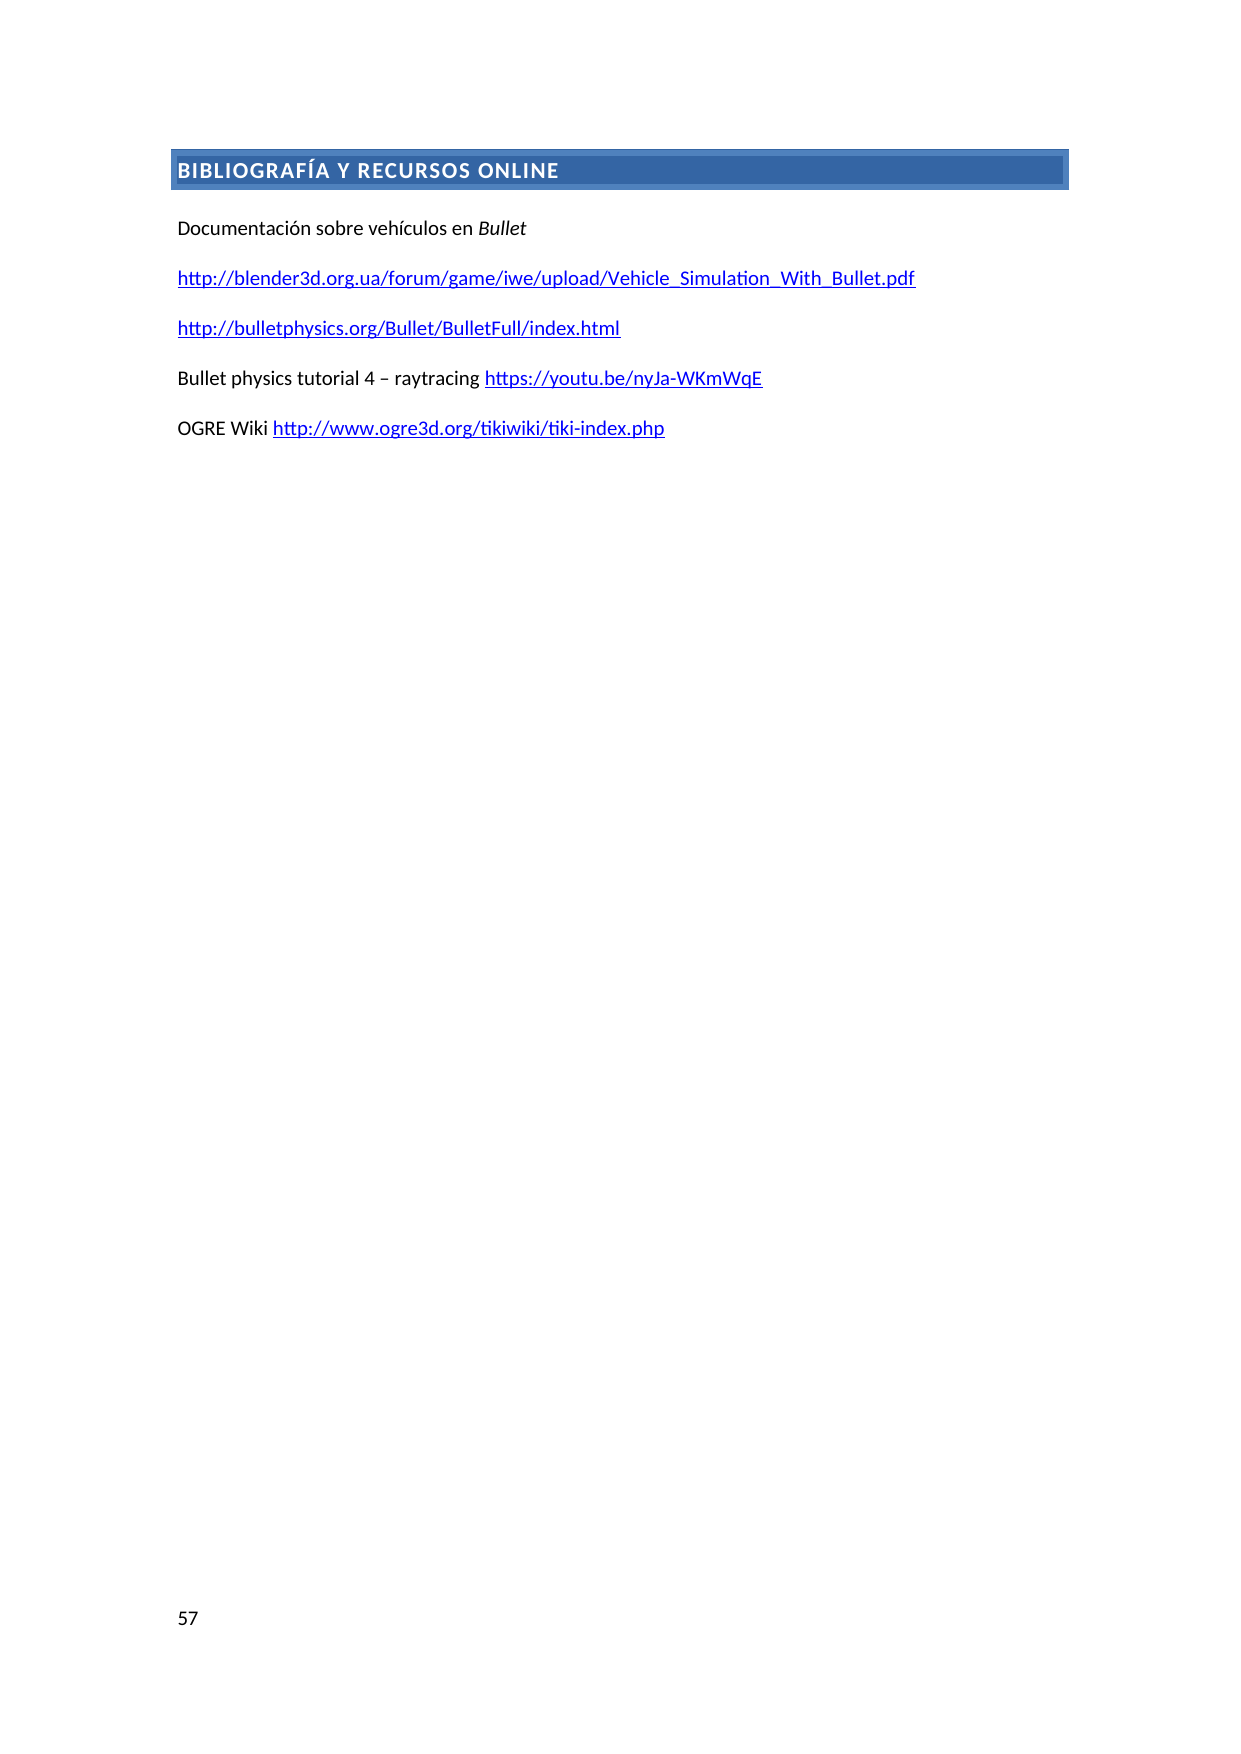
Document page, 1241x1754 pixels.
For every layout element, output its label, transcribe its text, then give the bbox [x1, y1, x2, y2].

text Bullet physics tutorial 4 – raytracing https://youtu.be/nyJa-WKmWqE [177, 365, 1063, 391]
text Documentación sobre vehículos en Bullet [177, 215, 1063, 241]
text http://blender3d.org.ua/forum/game/iwe/upload/Vehicle_Simulation_With_Bullet.pdf [177, 265, 1063, 291]
text http://bulletphysics.org/Bullet/BulletFull/index.html [177, 315, 1063, 341]
text OGRE Wiki http://www.ogre3d.org/tikiwiki/tiki-index.php [177, 415, 1063, 441]
subtitle Bibliografía y recursos online [177, 156, 1063, 184]
